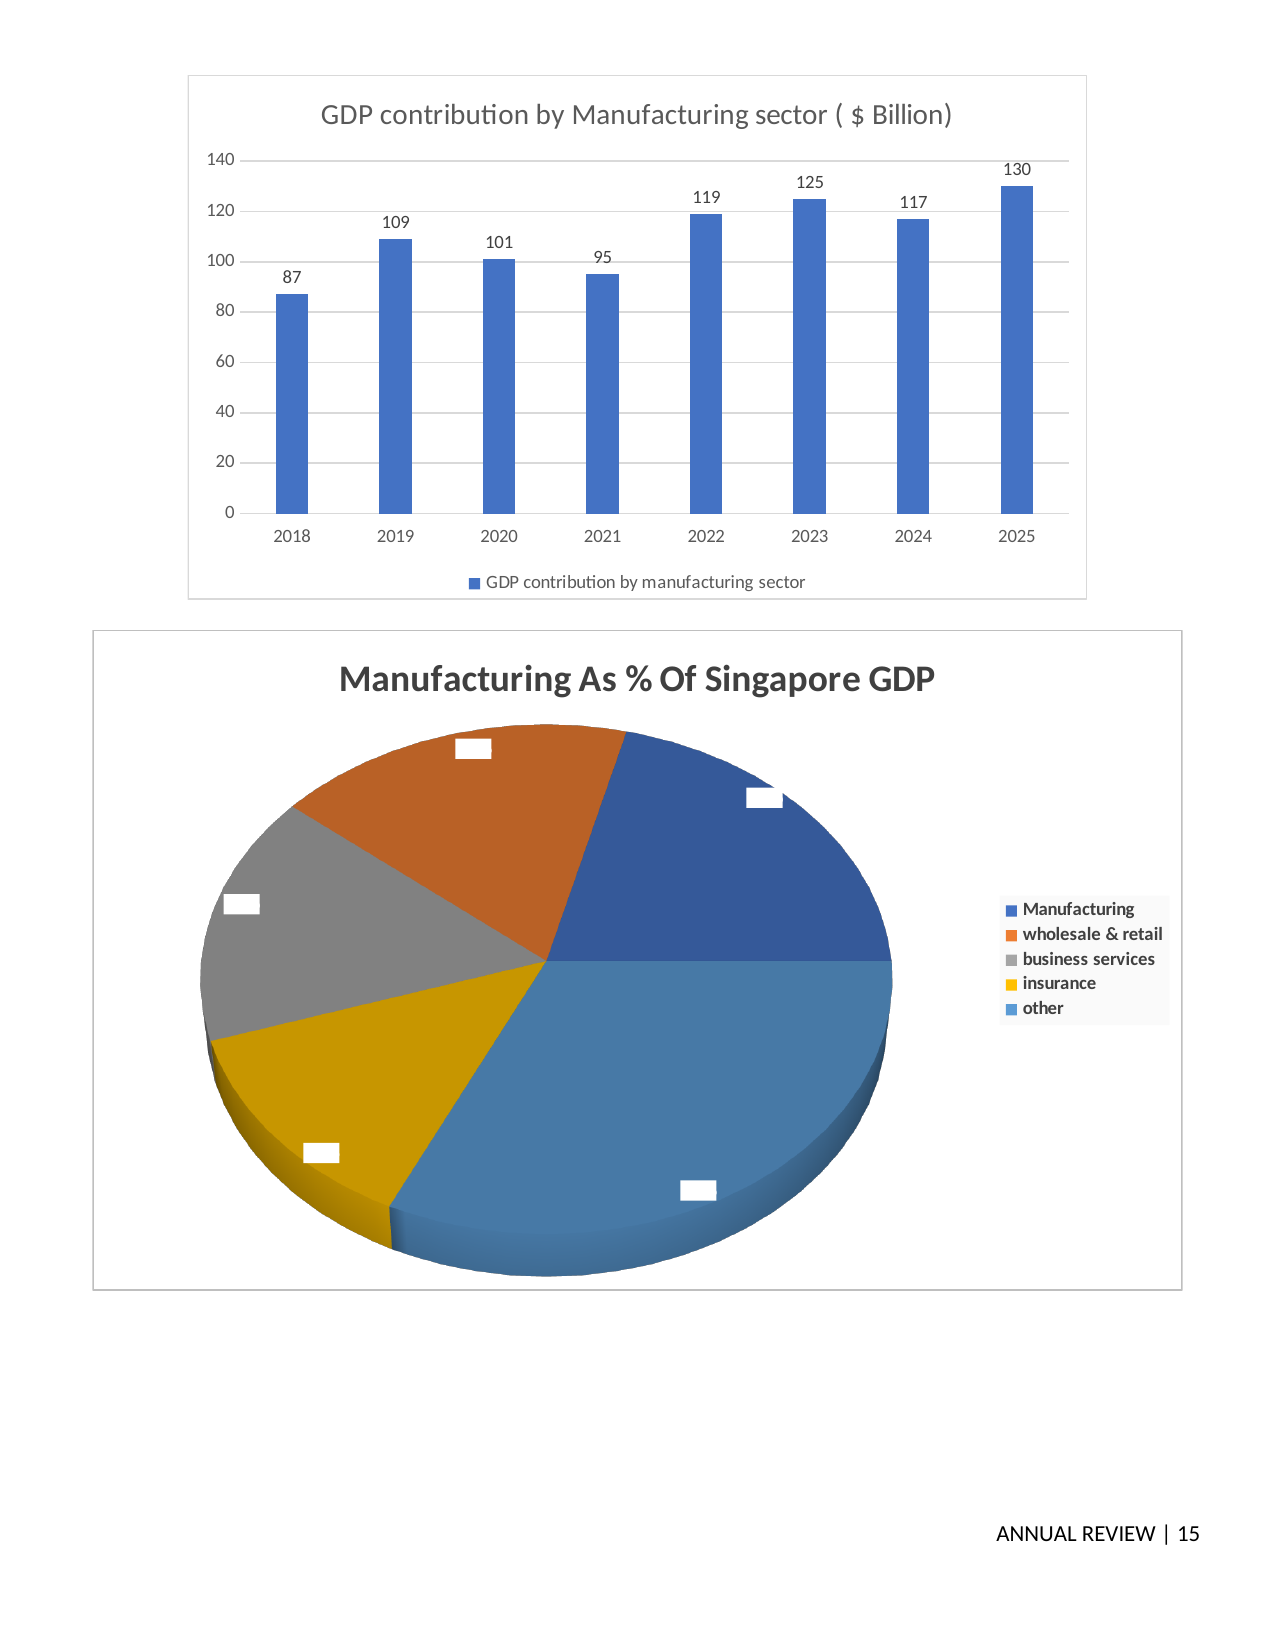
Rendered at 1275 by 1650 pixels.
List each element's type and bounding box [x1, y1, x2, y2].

table_cell [1183, 630, 1200, 1291]
table_cell [94, 631, 1181, 1289]
table_cell [1087, 75, 1200, 600]
table_cell [75, 630, 92, 1291]
table_cell [75, 75, 187, 600]
table_cell [75, 600, 1200, 630]
